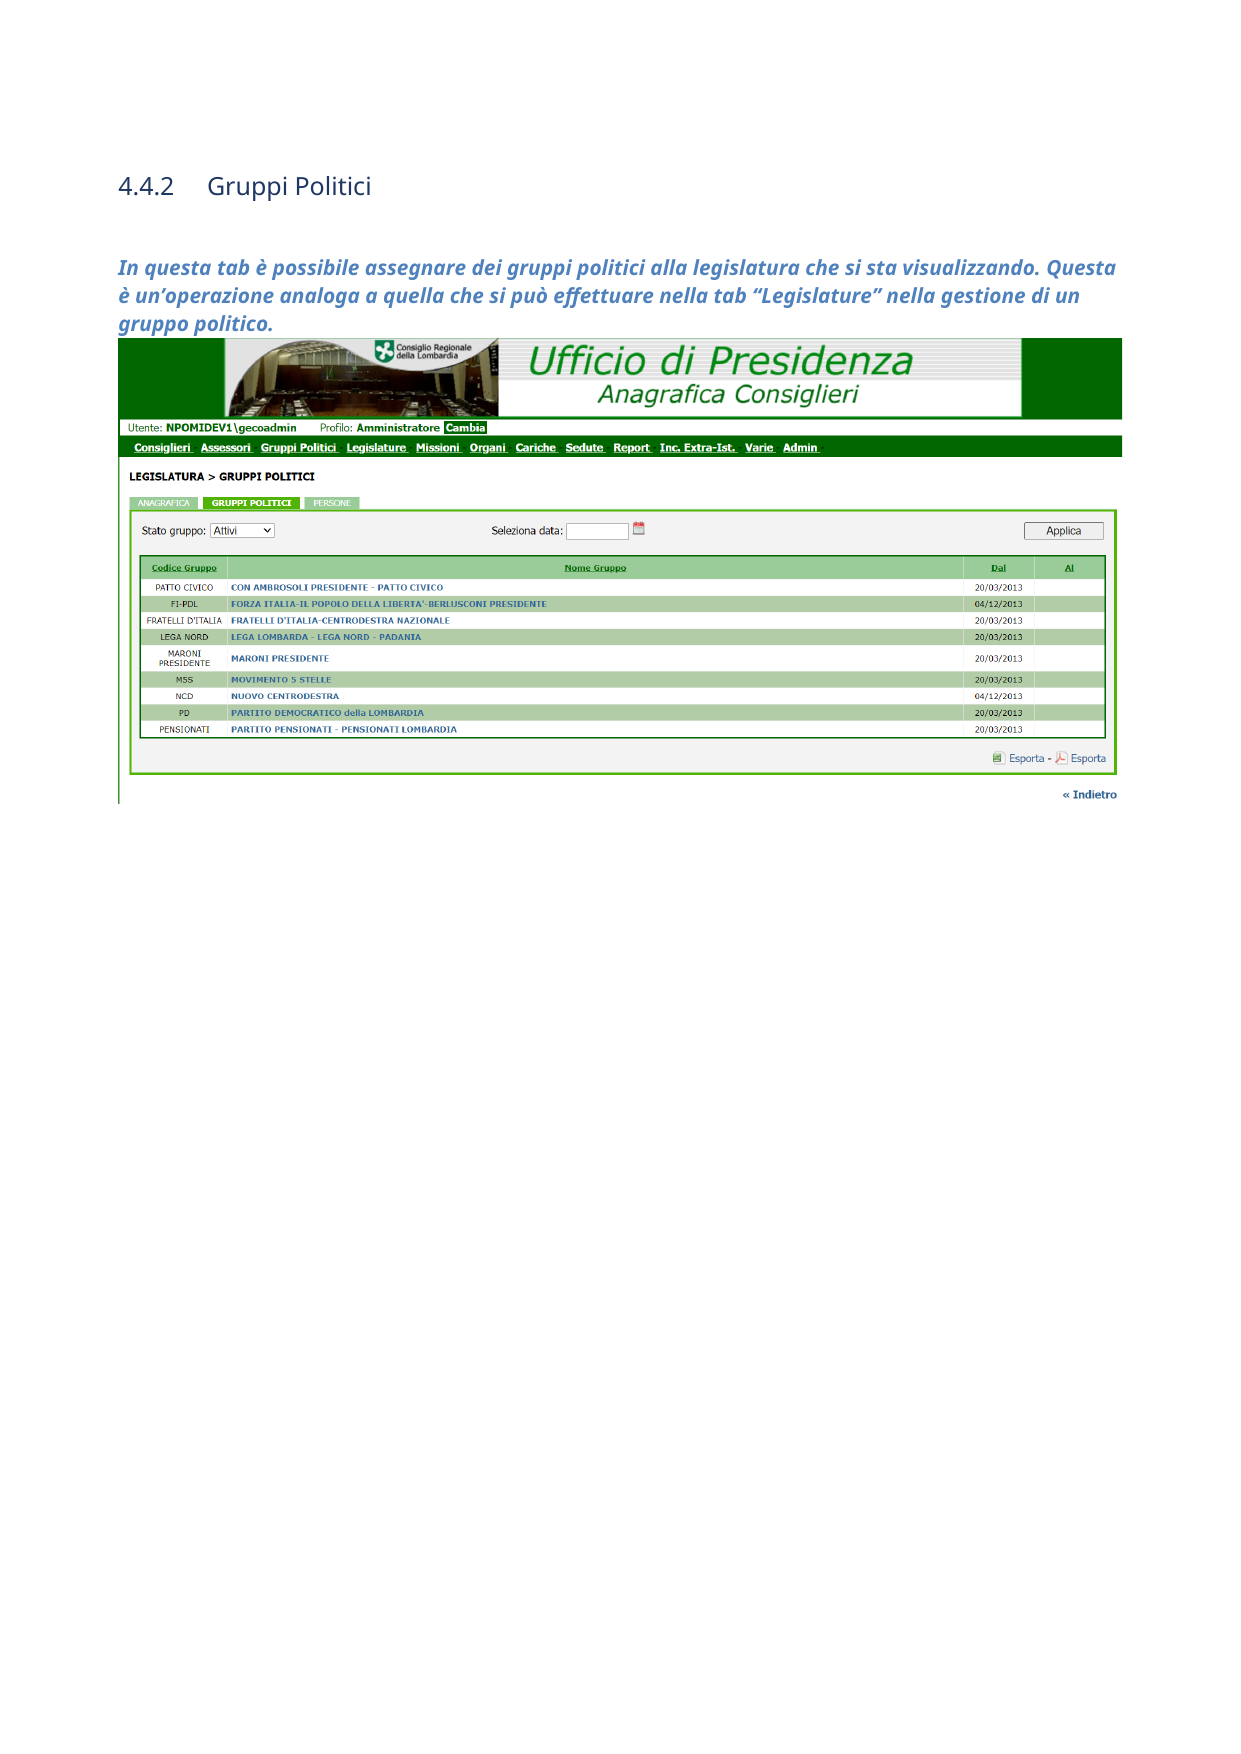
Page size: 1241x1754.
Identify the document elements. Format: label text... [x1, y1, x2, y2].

text In questa tab è possibile assegnare dei gruppi politici alla legislatura che si sta visualizzando. Questa è un’operazione analoga a quella che si può effettuare nella tab “Legislature” nella gestione di un gruppo politico. [118, 253, 1122, 338]
list Gruppi Politici [118, 168, 1122, 202]
